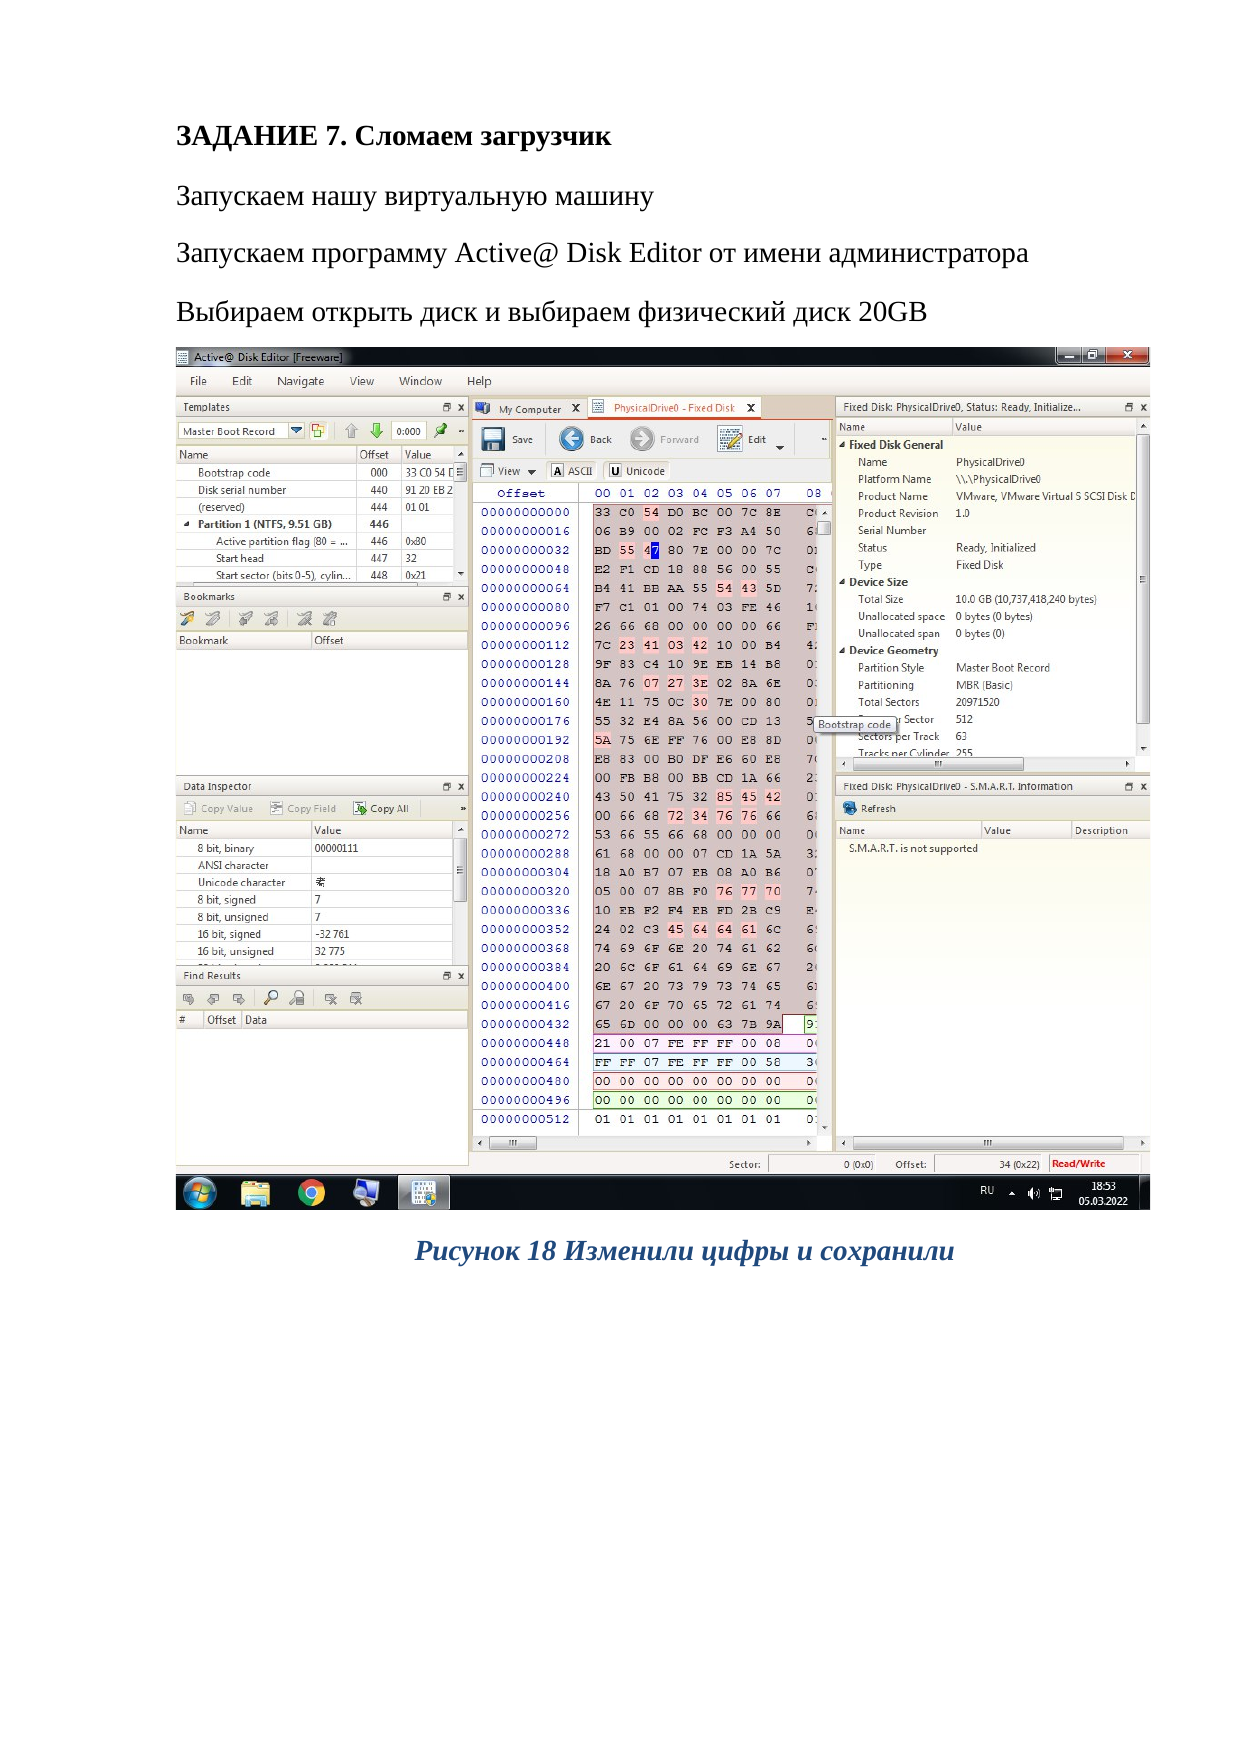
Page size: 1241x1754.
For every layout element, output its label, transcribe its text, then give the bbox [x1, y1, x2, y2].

text Выбираем открыть диск и выбираем физический диск 20GB [176, 294, 1145, 328]
text ЗАДАНИЕ 7. Сломаем загрузчик [176, 118, 1152, 152]
text Запускаем нашу виртуальную машину [176, 178, 1145, 211]
text Рисунок 18 Изменили цифры и сохранили [220, 1233, 1152, 1267]
text Запускаем программу Active@ Disk Editor от имени администратора [176, 235, 1145, 269]
